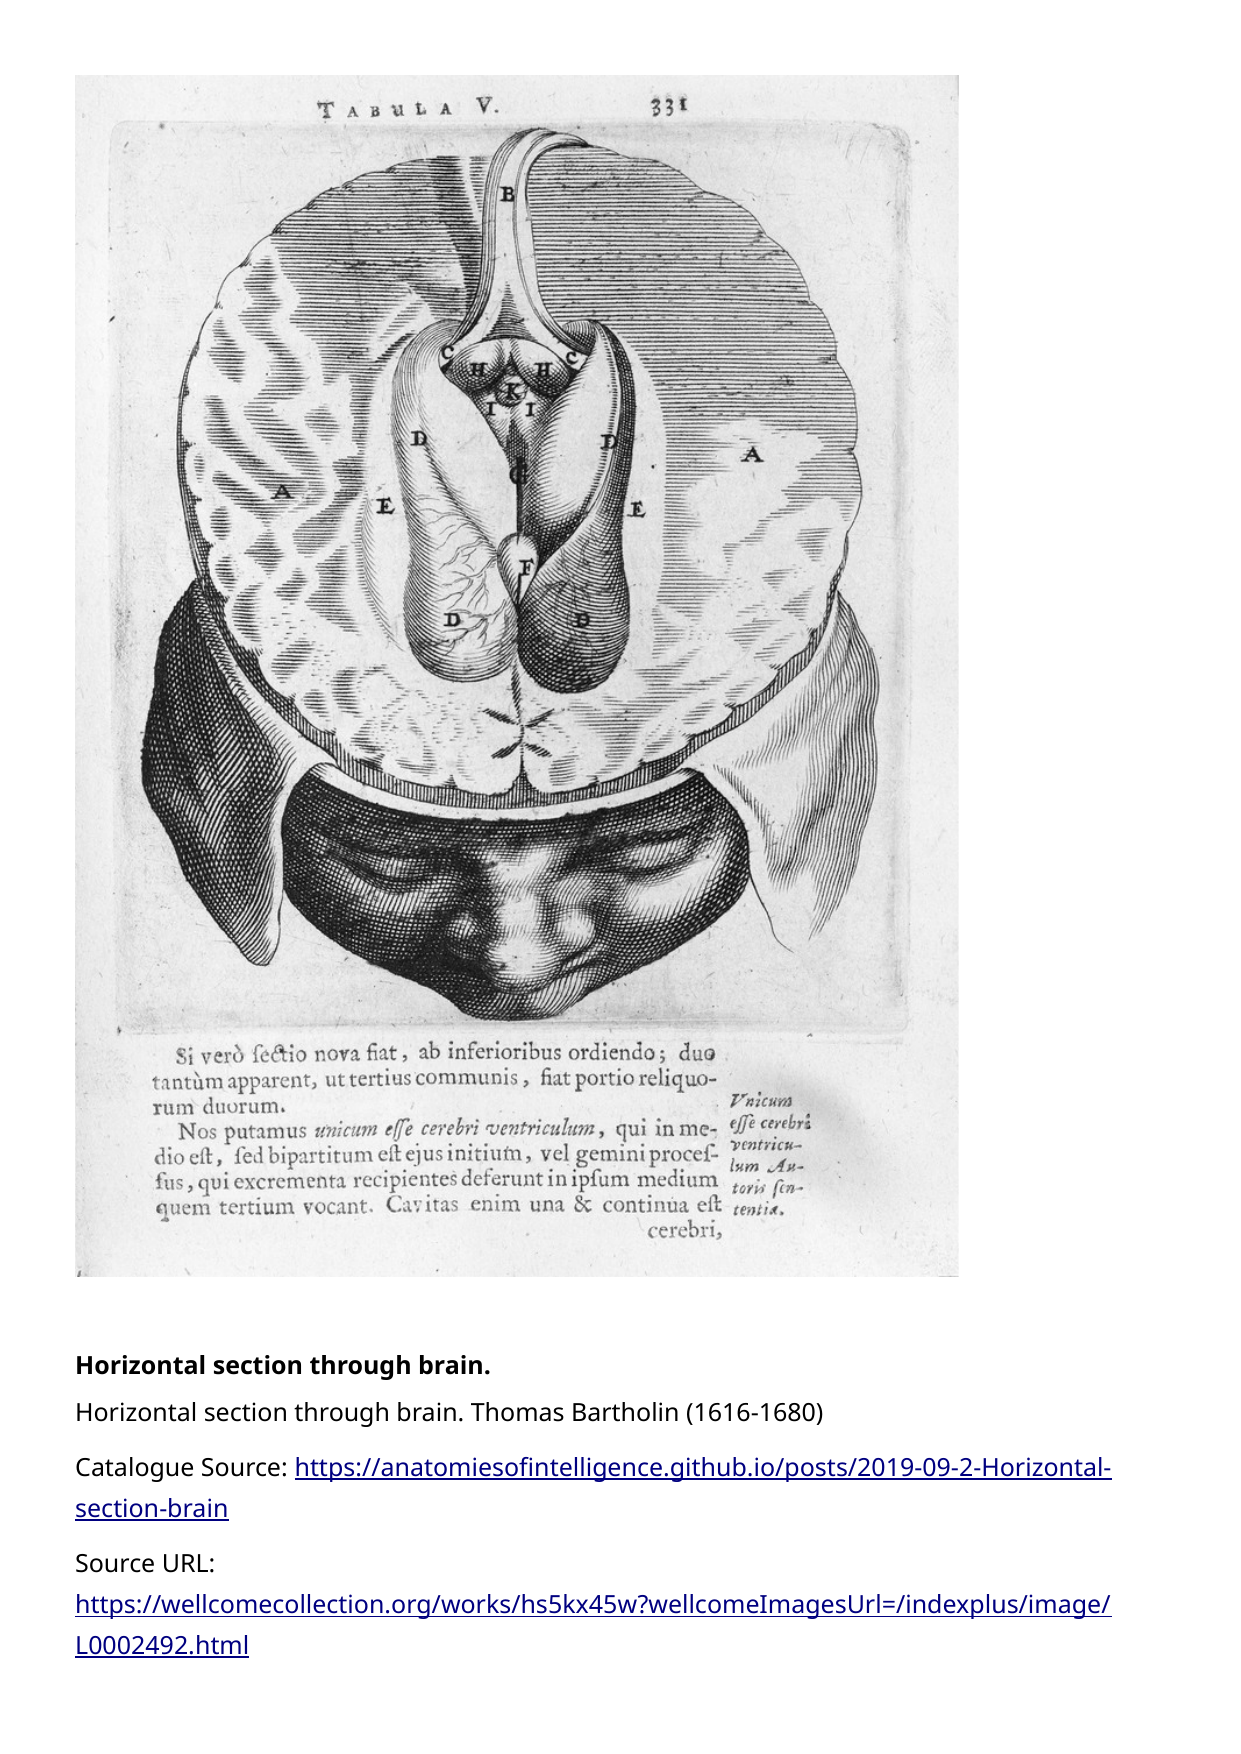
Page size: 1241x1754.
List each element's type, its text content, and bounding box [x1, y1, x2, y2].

text Horizontal section through brain. Thomas Bartholin (1616-1680) [75, 1394, 1165, 1428]
subtitle Horizontal section through brain. [75, 1348, 1165, 1382]
picture [75, 75, 959, 1277]
text Source URL: https://wellcomecollection.org/works/hs5kx45w?wellcomeImagesUrl=/indexplus/image/L0002492.html [75, 1546, 1165, 1662]
text Catalogue Source: https://anatomiesofintelligence.github.io/posts/2019-09-2-Horizontal-section-brain [75, 1450, 1165, 1524]
